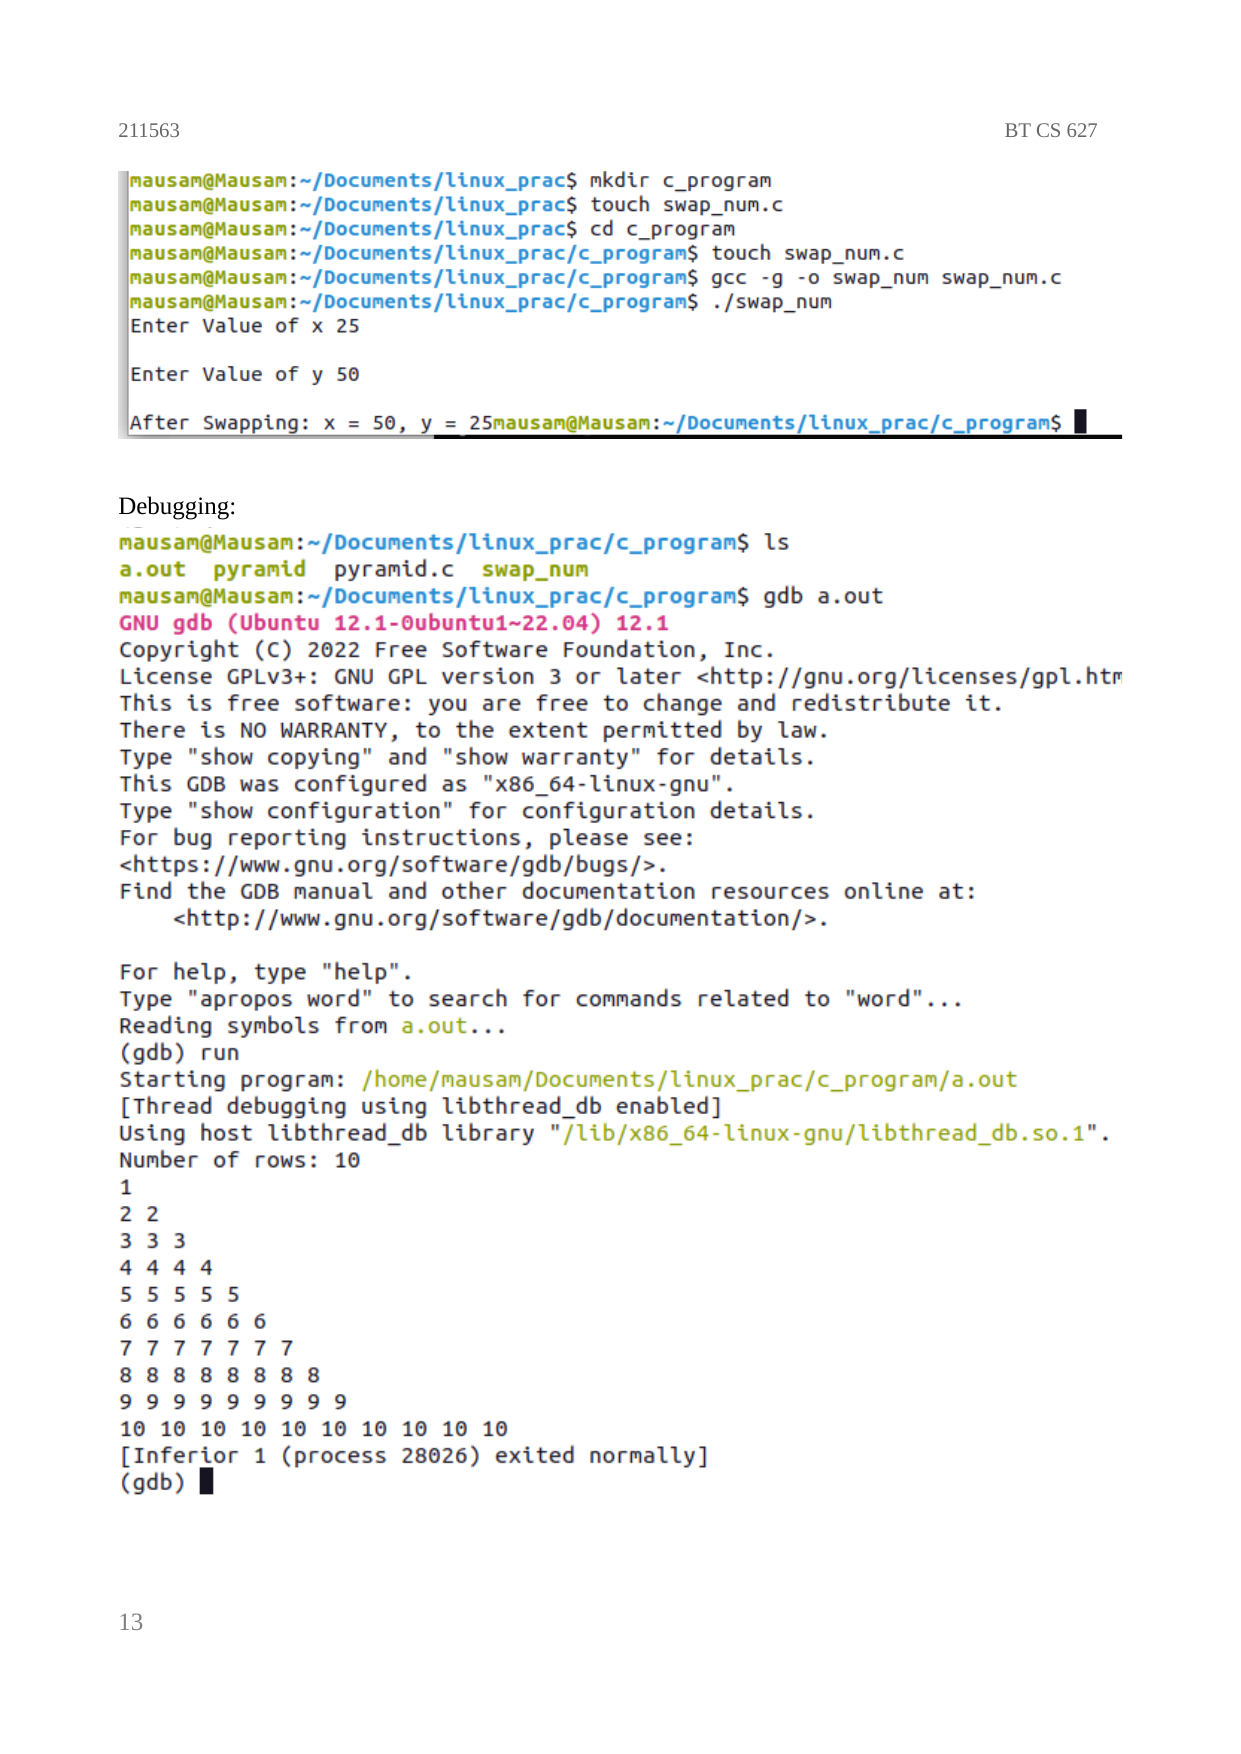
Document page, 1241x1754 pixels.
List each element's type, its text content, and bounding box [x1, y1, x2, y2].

picture [118, 527, 1123, 1499]
picture [118, 171, 1123, 439]
text Debugging: [118, 491, 1122, 520]
